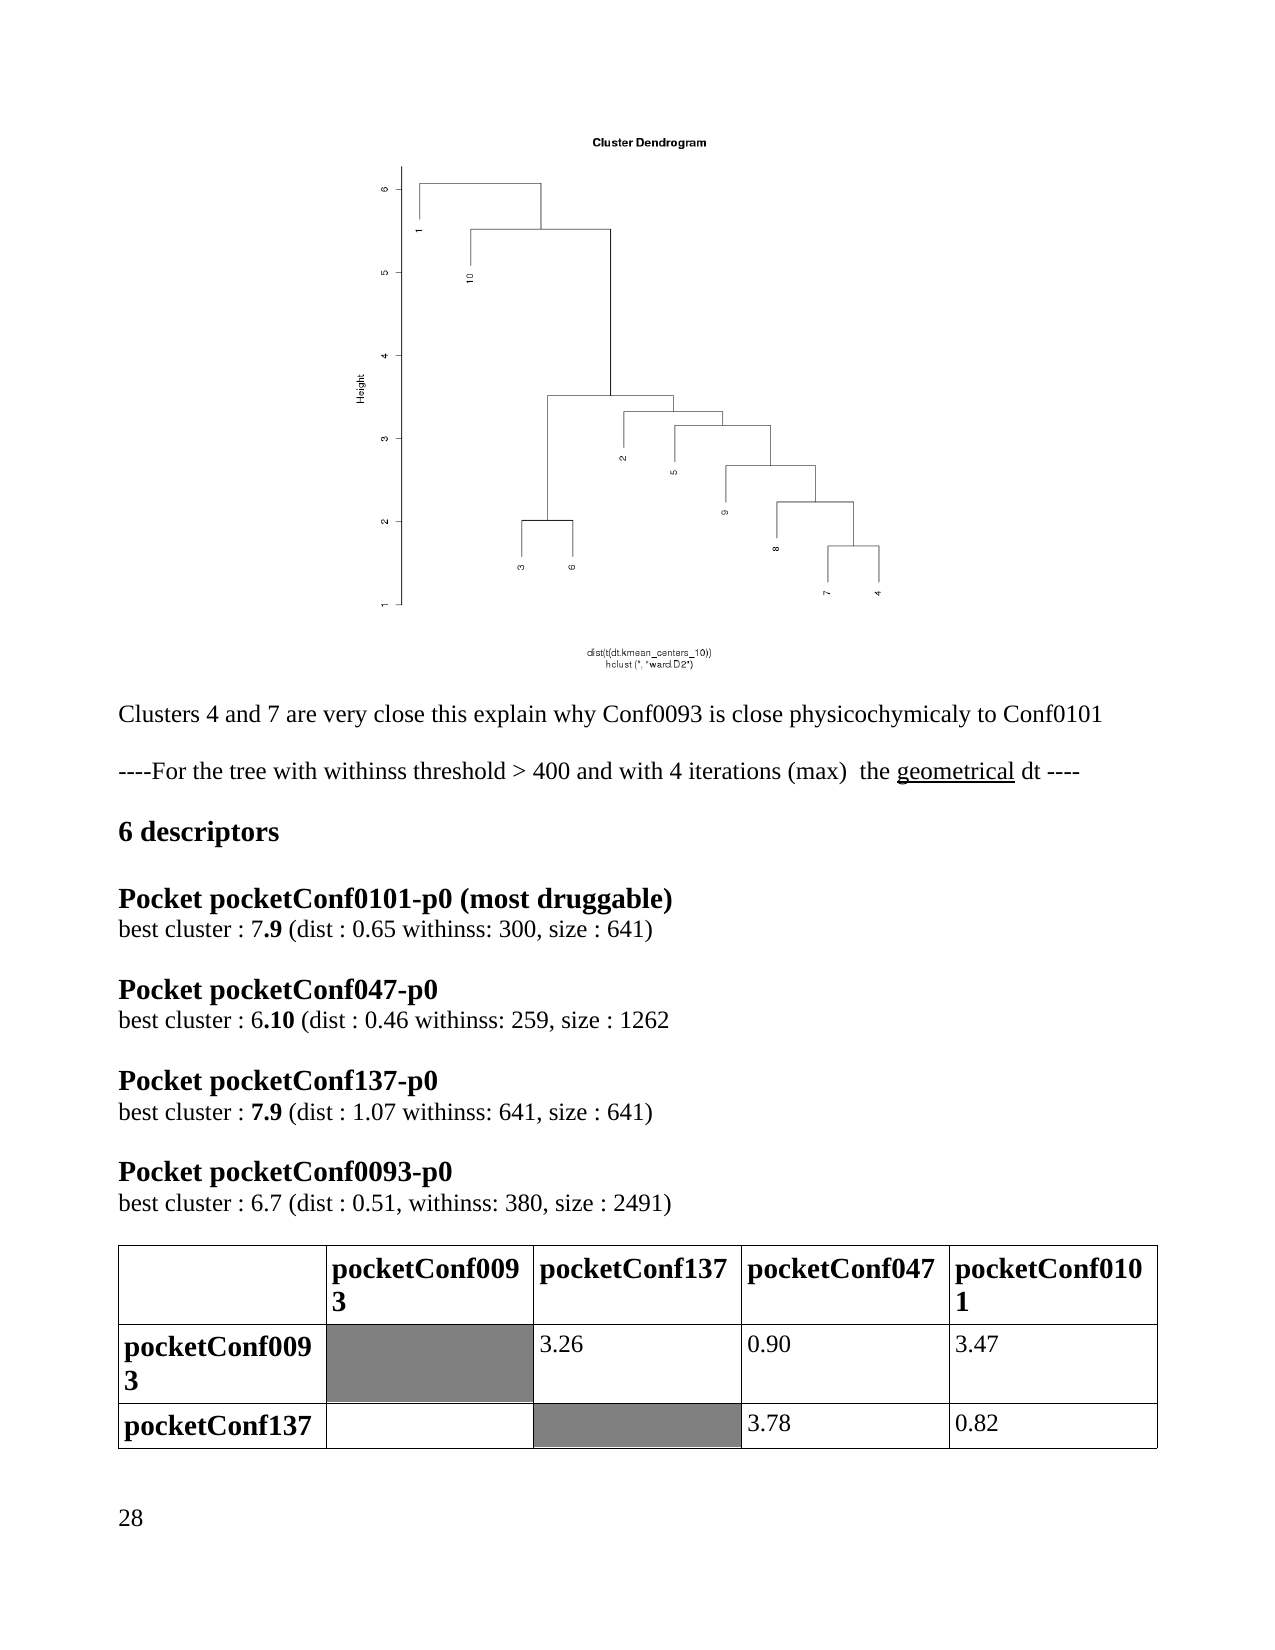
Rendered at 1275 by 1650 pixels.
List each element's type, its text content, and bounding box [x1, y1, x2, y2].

text best cluster : 7.9 (dist : 0.65 withinss: 300, size : 641) [118, 914, 1157, 943]
table_cell pocketConf137 [119, 1404, 326, 1447]
table_cell [534, 1404, 741, 1447]
text best cluster : 6.10 (dist : 0.46 withinss: 259, size : 1262 [118, 1006, 1157, 1034]
table_header [119, 1246, 326, 1324]
table_header pocketConf137 [534, 1246, 741, 1324]
text Clusters 4 and 7 are very close this explain why Conf0093 is close physicochymicaly to Conf0101 [118, 699, 1157, 728]
picture [353, 118, 922, 671]
table_cell 3.47 [950, 1325, 1157, 1402]
table_cell [327, 1404, 533, 1447]
table_cell [327, 1325, 533, 1402]
table_header pocketConf0093 [327, 1246, 533, 1324]
table_cell 3.26 [534, 1325, 741, 1402]
text Pocket pocketConf137-p0 [118, 1063, 1157, 1097]
table_cell 0.90 [742, 1325, 949, 1402]
text Pocket pocketConf0093-p0 [118, 1154, 1157, 1188]
text best cluster : 6.7 (dist : 0.51, withinss: 380, size : 2491) [118, 1188, 1157, 1216]
text ----For the tree with withinss threshold > 400 and with 4 iterations (max) the geometrical dt ---- [118, 756, 1157, 785]
text Pocket pocketConf0101-p0 (most druggable) [118, 881, 1157, 914]
text best cluster : 7.9 (dist : 1.07 withinss: 641, size : 641) [118, 1097, 1157, 1125]
text 6 descriptors [118, 814, 1157, 847]
table_cell 3.78 [742, 1404, 949, 1447]
table_cell 0.82 [950, 1404, 1157, 1447]
table_header pocketConf047 [742, 1246, 949, 1324]
table_header pocketConf0101 [950, 1246, 1157, 1324]
text Pocket pocketConf047-p0 [118, 972, 1157, 1006]
table_cell pocketConf0093 [119, 1325, 326, 1402]
